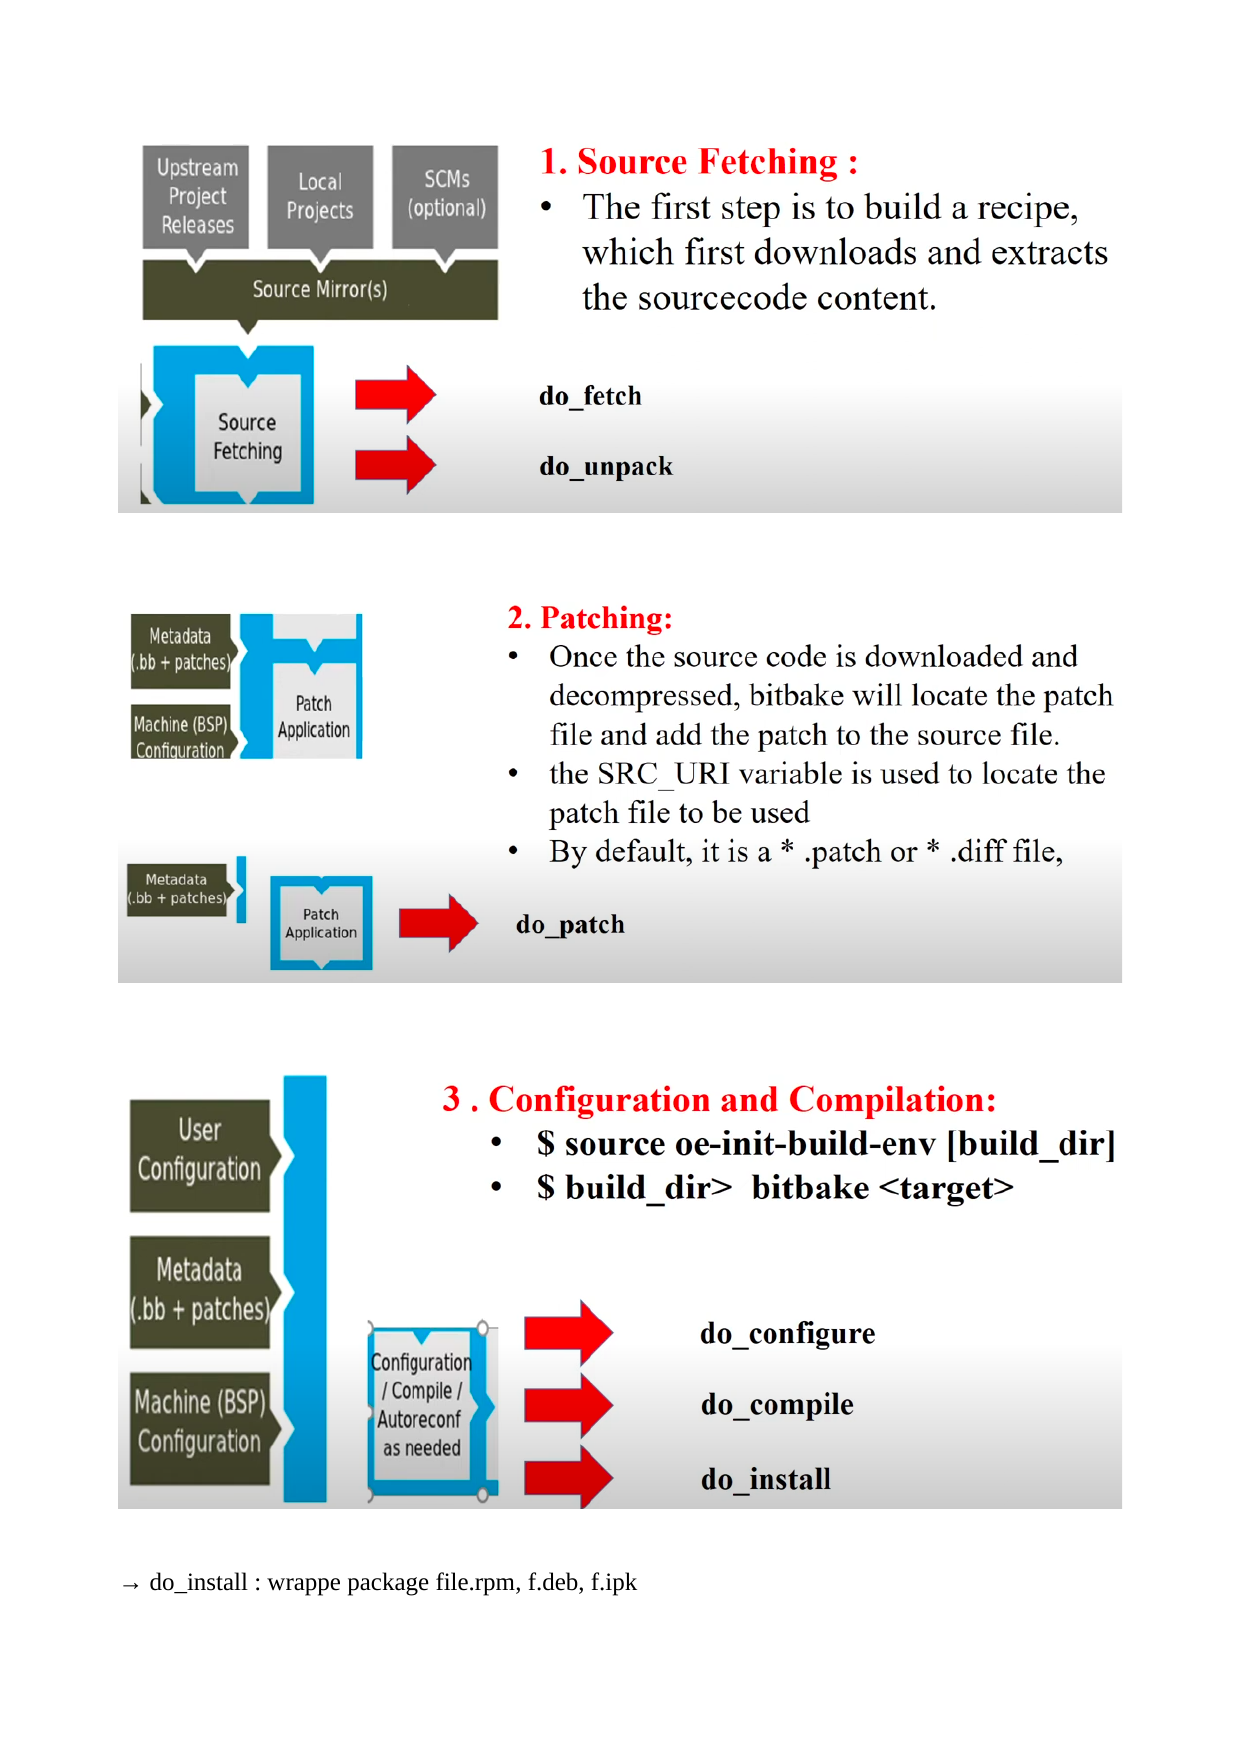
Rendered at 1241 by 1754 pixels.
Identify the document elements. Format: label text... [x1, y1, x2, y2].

picture [118, 118, 1123, 513]
picture [118, 598, 1123, 983]
text → do_install : wrappe package file.rpm, f.deb, f.ipk [118, 1567, 1122, 1595]
picture [118, 1069, 1123, 1509]
